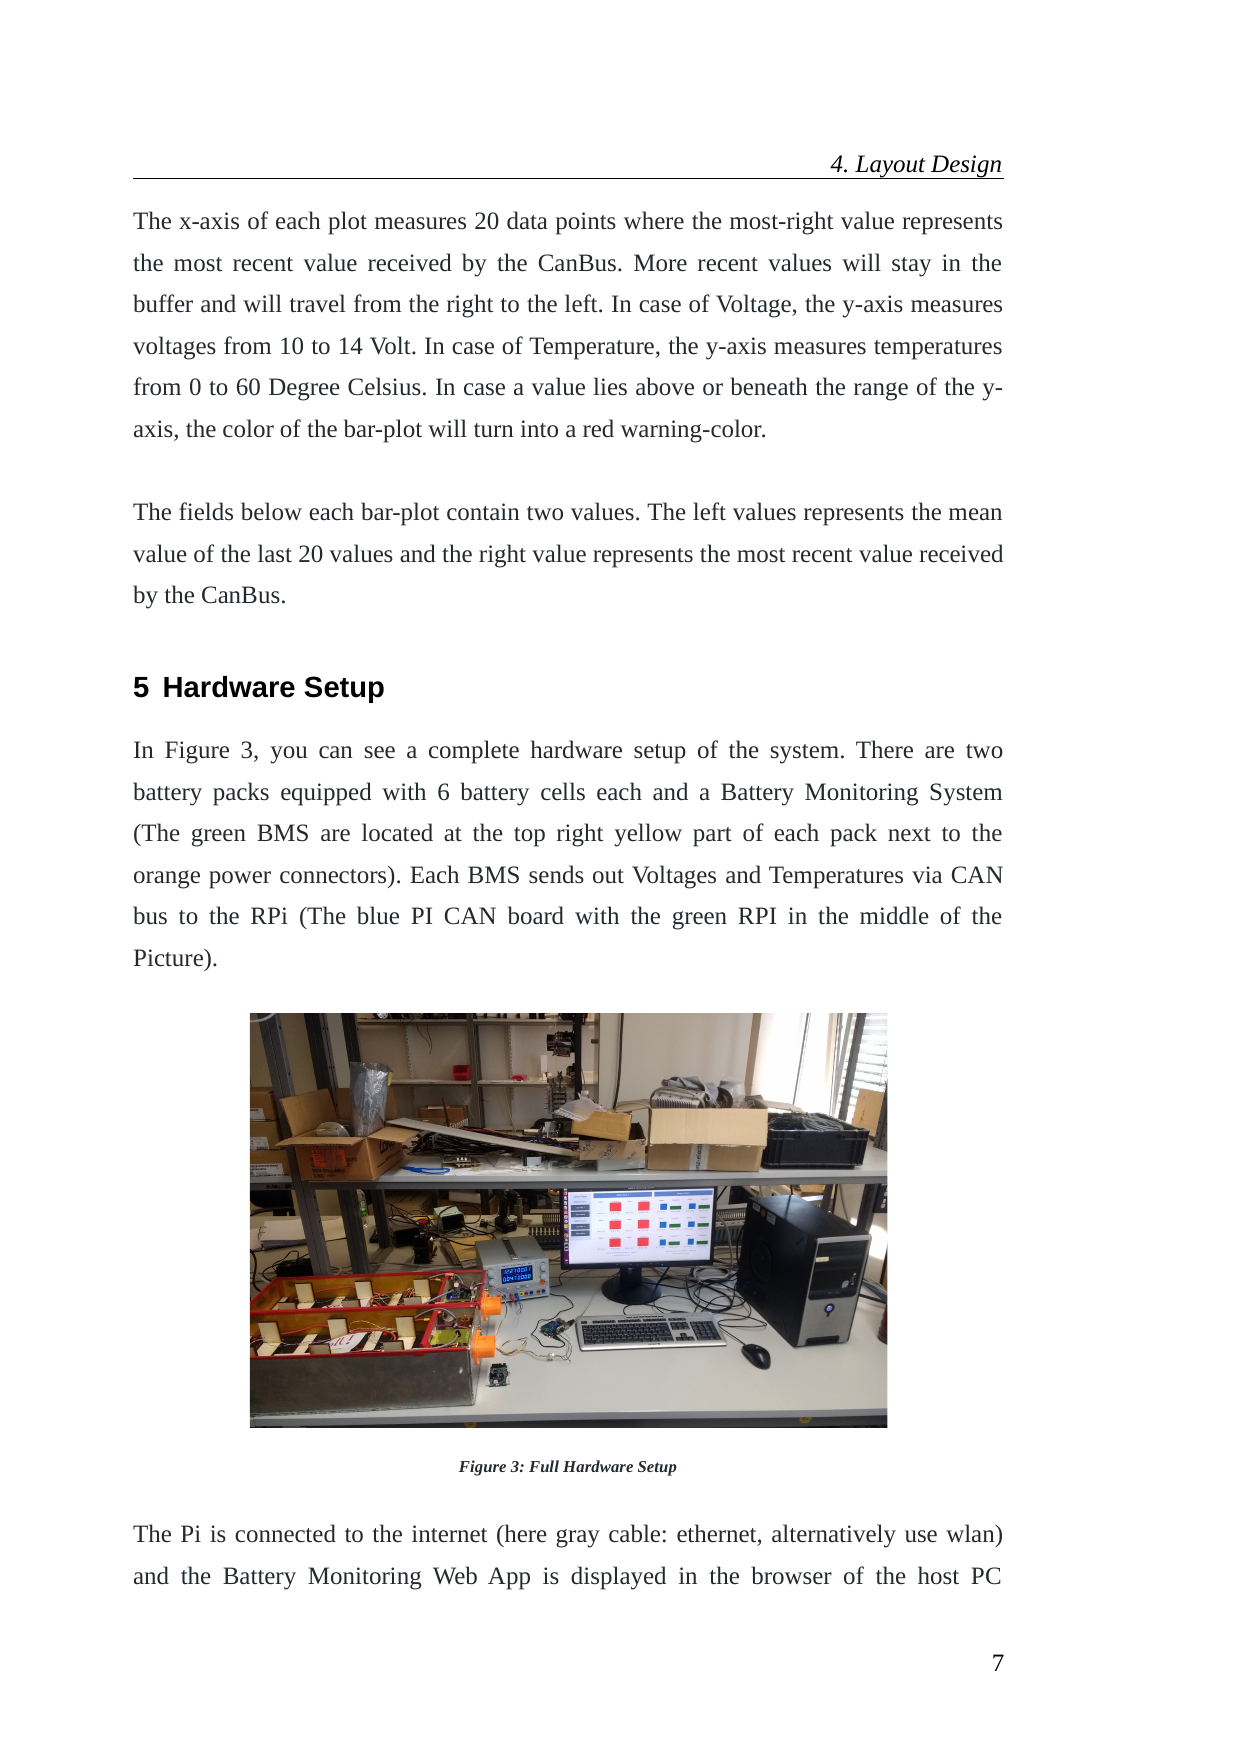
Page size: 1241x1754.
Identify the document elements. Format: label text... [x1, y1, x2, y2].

text Figure 3: Full Hardware Setup [133, 1458, 1004, 1476]
text The Pi is connected to the internet (here gray cable: ethernet, alternatively use wlan) and the Battery Monitoring Web App is displayed in the browser of the host PC [133, 1520, 1004, 1589]
text The x-axis of each plot measures 20 data points where the most-right value represents the most recent value received by the CanBus. More recent values will stay in the buffer and will travel from the right to the left. In case of Voltage, the y-axis measures voltages from 10 to 14 Volt. In case of Temperature, the y-axis measures temperatures from 0 to 60 Degree Celsius. In case a value lies above or beneath the range of the y-axis, the color of the bar-plot will turn into a red warning-color. [133, 207, 1004, 443]
picture [249, 1013, 888, 1428]
text In Figure 3, you can see a complete hardware setup of the system. There are two battery packs equipped with 6 battery cells each and a Battery Monitoring System (The green BMS are located at the top right yellow part of each pack next to the orange power connectors). Each BMS sends out Voltages and Temperatures via CAN bus to the RPi (The blue PI CAN board with the green RPI in the middle of the Picture). [133, 736, 1004, 972]
text The fields below each bar-plot contain two values. The left values represents the mean value of the last 20 values and the right value represents the most recent value received by the CanBus. [133, 498, 1004, 609]
subtitle Hardware Setup [133, 671, 1004, 704]
